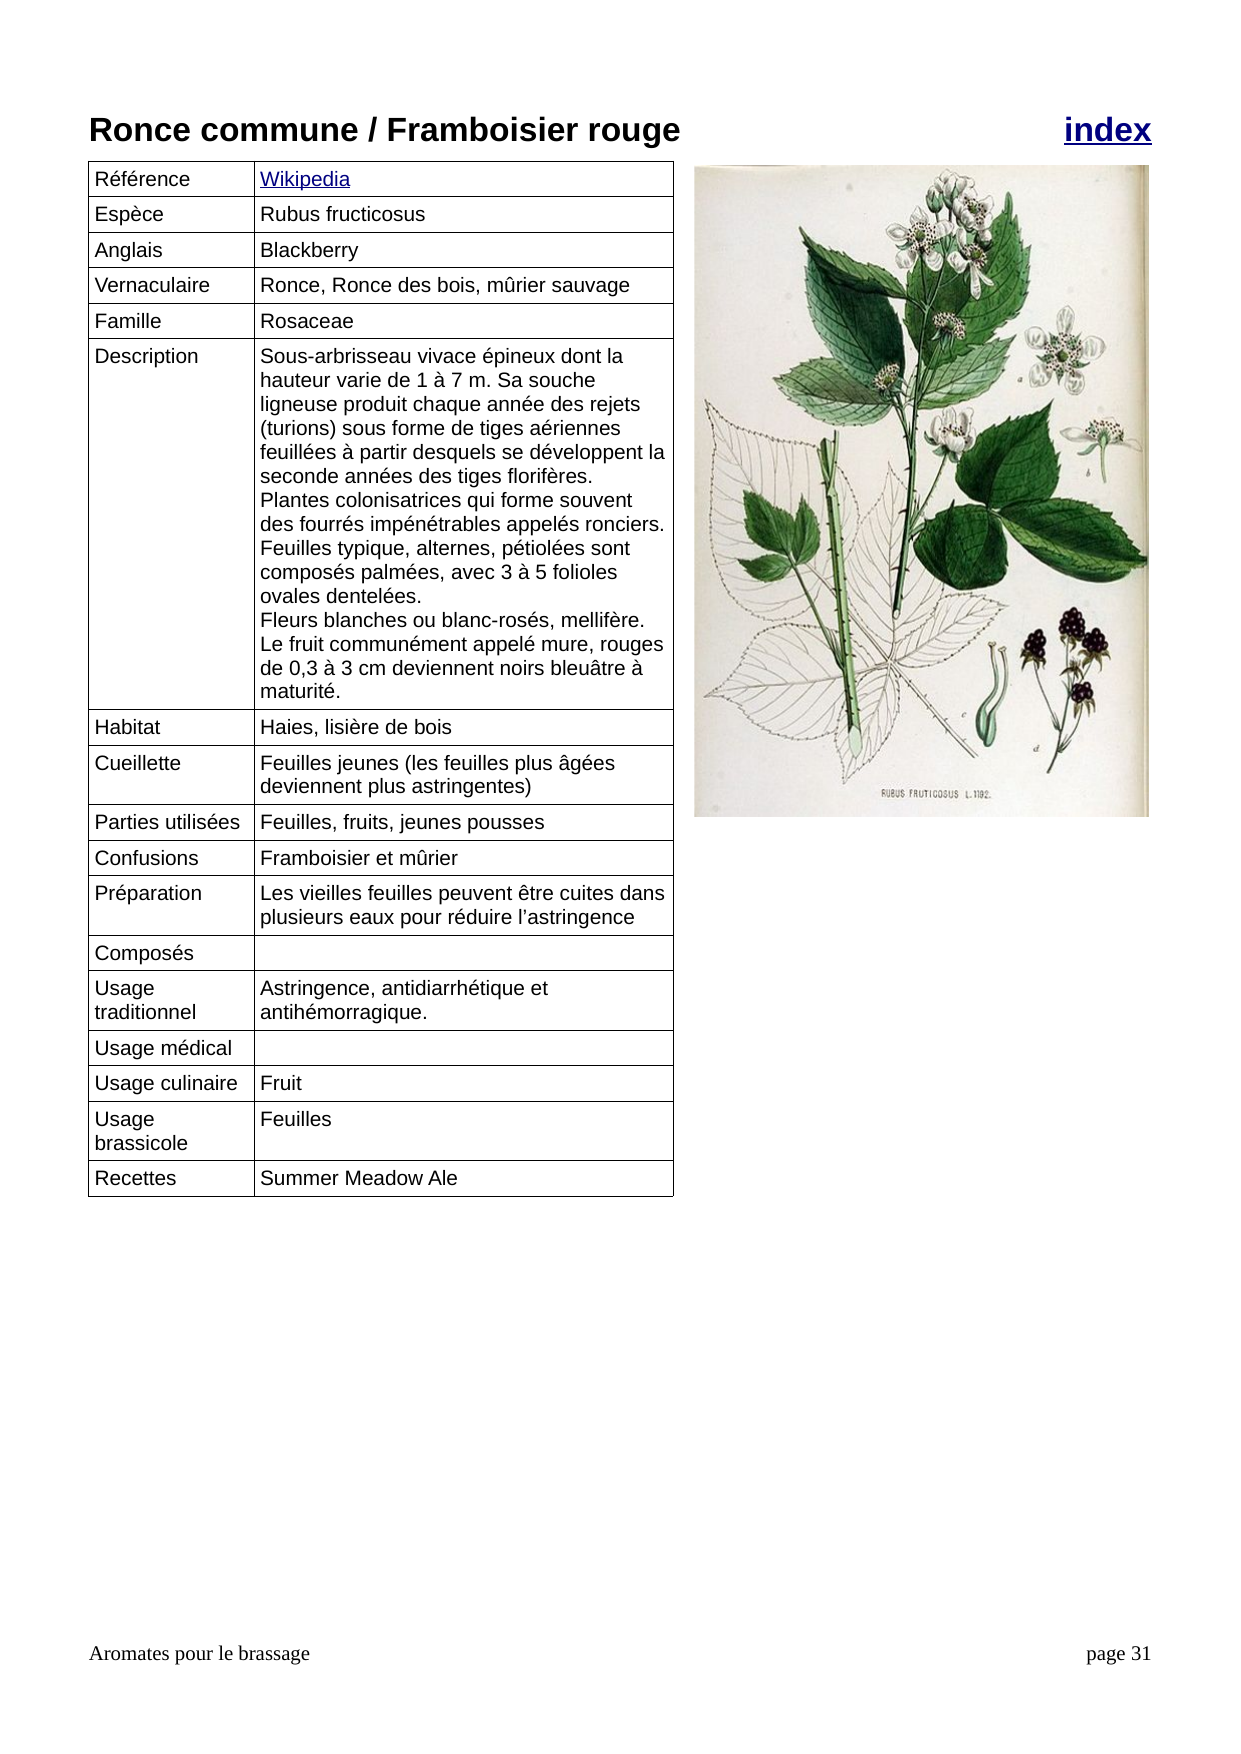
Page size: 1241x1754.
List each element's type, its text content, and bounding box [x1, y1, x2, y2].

table_cell Feuilles, fruits, jeunes pousses [255, 805, 673, 839]
table_cell Astringence, antidiarrhétique et antihémorragique. [255, 971, 673, 1029]
table_cell Famille [89, 304, 254, 338]
table_cell Vernaculaire [89, 268, 254, 303]
table_cell Espèce [89, 197, 254, 232]
table_cell Cueillette [89, 746, 254, 804]
table_cell Les vieilles feuilles peuvent être cuites dans plusieurs eaux pour réduire l’astringence [255, 876, 673, 934]
table_cell Description [89, 339, 254, 709]
subtitle Ronce commune / Framboisier rouge index [88, 109, 1152, 148]
table_cell Usage brassicole [89, 1102, 254, 1160]
table_cell Parties utilisées [89, 805, 254, 839]
table_header Référence [89, 162, 254, 196]
table_cell Recettes [89, 1161, 254, 1196]
table_cell Summer Meadow Ale [255, 1161, 673, 1196]
table_cell Composés [89, 936, 254, 970]
table_cell Usage médical [89, 1031, 254, 1065]
table_cell Rubus fructicosus [255, 197, 673, 232]
table_cell Ronce, Ronce des bois, mûrier sauvage [255, 268, 673, 303]
table_cell Feuilles jeunes (les feuilles plus âgées deviennent plus astringentes) [255, 746, 673, 804]
table_cell Feuilles [255, 1102, 673, 1160]
table_cell Framboisier et mûrier [255, 841, 673, 875]
table_cell Haies, lisière de bois [255, 710, 673, 744]
table_cell Sous-arbrisseau vivace épineux dont la hauteur varie de 1 à 7 m. Sa souche ligneuse produit chaque année des rejets (turions) sous forme de tiges aériennes feuillées à partir desquels se développent la seconde années des tiges florifères. Plantes colonisatrices qui forme souvent des fourrés impénétrables appelés ronciers. Feuilles typique, alternes, pétiolées sont composés palmées, avec 3 à 5 folioles ovales dentelées. Fleurs blanches ou blanc-rosés, mellifère. Le fruit communément appelé mure, rouges de 0,3 à 3 cm deviennent noirs bleuâtre à maturité. [255, 339, 673, 709]
table_cell [255, 1031, 673, 1065]
picture [694, 165, 1149, 817]
table_cell Confusions [89, 841, 254, 875]
table_cell Anglais [89, 233, 254, 267]
table_cell Habitat [89, 710, 254, 744]
table_cell Usage traditionnel [89, 971, 254, 1029]
table_cell Fruit [255, 1066, 673, 1101]
table_cell Préparation [89, 876, 254, 934]
table_cell [255, 936, 673, 970]
table_cell Blackberry [255, 233, 673, 267]
table_cell Rosaceae [255, 304, 673, 338]
table_header Wikipedia [255, 162, 673, 196]
table_cell Usage culinaire [89, 1066, 254, 1101]
